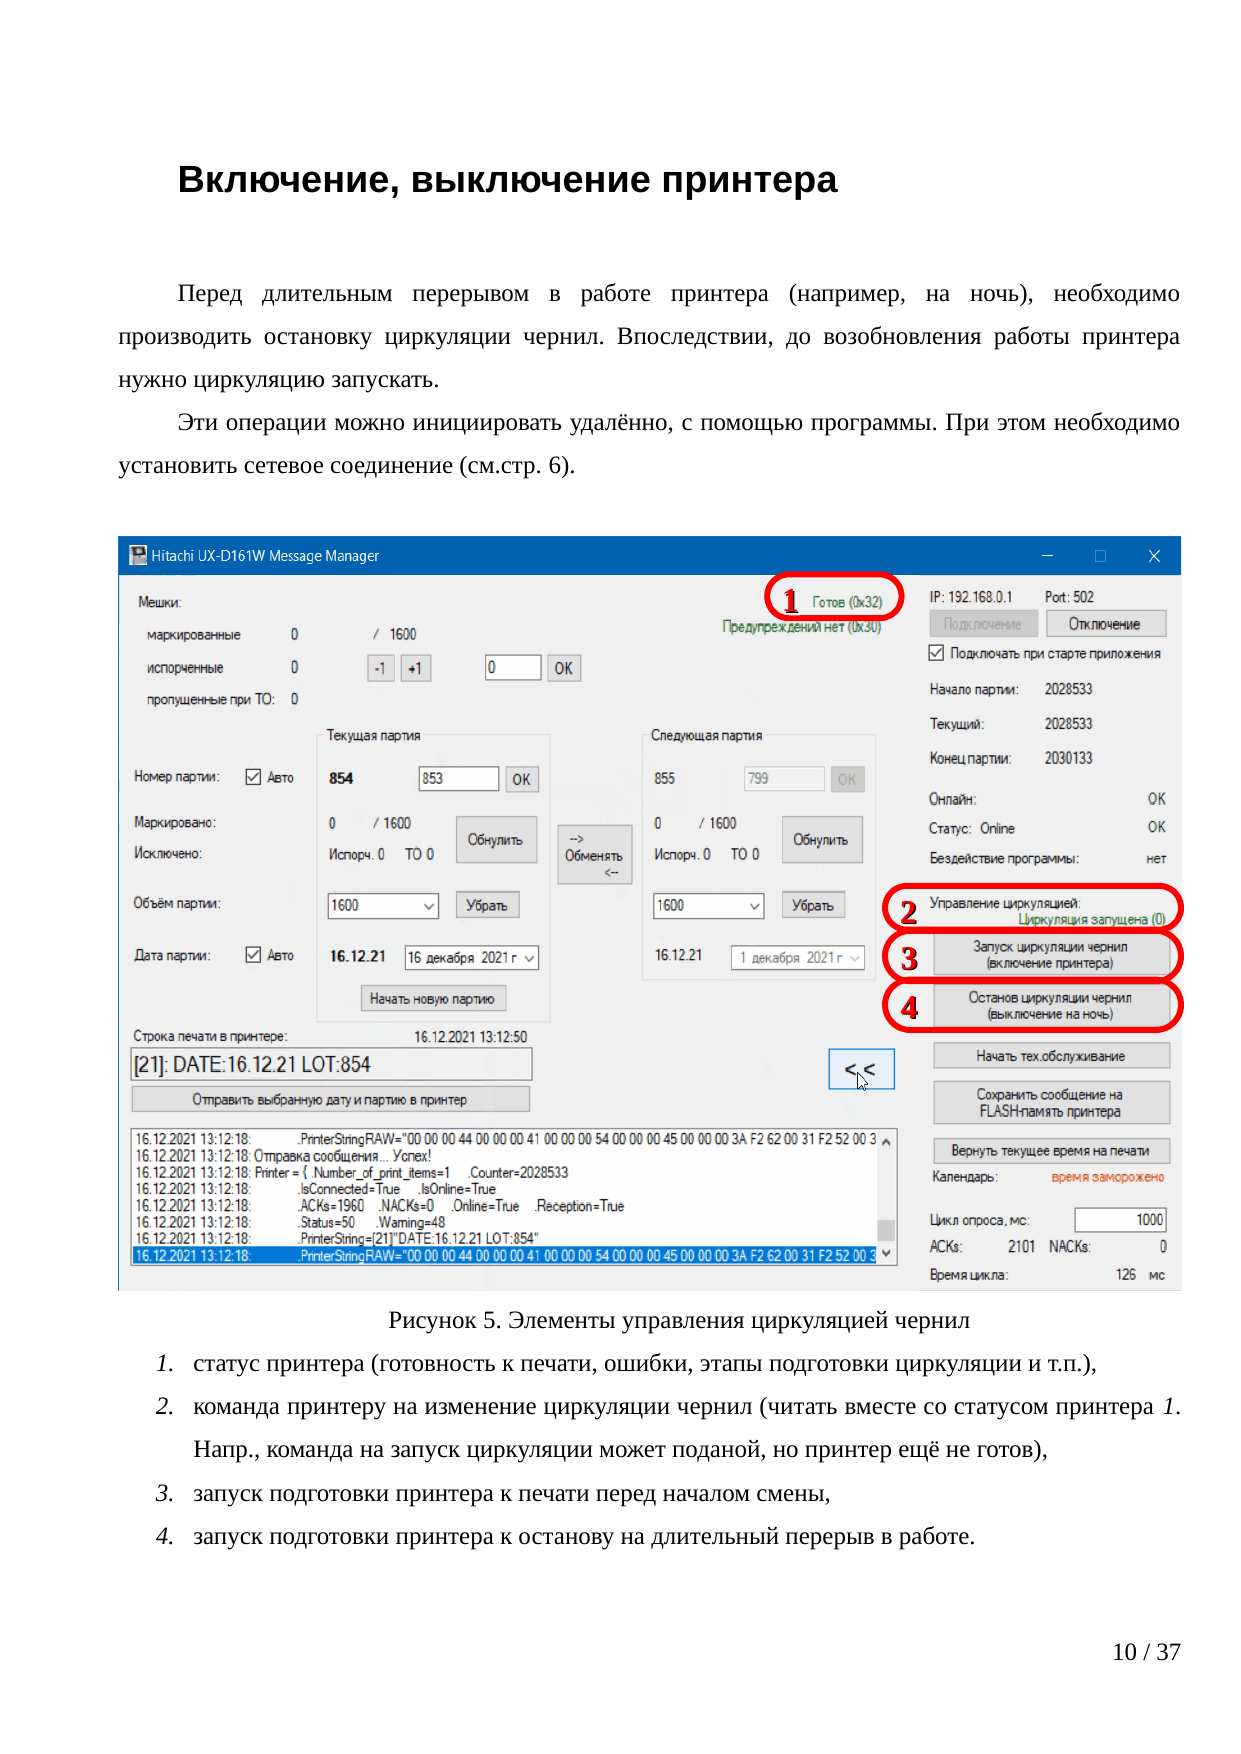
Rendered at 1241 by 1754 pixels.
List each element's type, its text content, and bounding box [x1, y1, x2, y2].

text Рисунок 5. Элементы управления циркуляцией чернил [118, 1305, 1181, 1334]
list запуск подготовки принтера к печати перед началом смены, [156, 1478, 1181, 1506]
list статус принтера (готовность к печати, ошибки, этапы подготовки циркуляции и т.п.), [156, 1348, 1181, 1377]
text Перед длительным перерывом в работе принтера (например, на ночь), необходимо производить остановку циркуляции чернил. Впоследствии, до возобновления работы принтера нужно циркуляцию запускать. [118, 278, 1181, 393]
subtitle Включение, выключение принтера [177, 157, 1181, 200]
text Эти операции можно инициировать удалённо, с помощью программы. При этом необходимо установить сетевое соединение (см.стр. 6). [118, 407, 1181, 479]
list команда принтеру на изменение циркуляции чернил (читать вместе со статусом принтера 1. Напр., команда на запуск циркуляции может поданой, но принтер ещё не готов), [156, 1391, 1181, 1463]
list запуск подготовки принтера к останову на длительный перерыв в работе. [156, 1521, 1181, 1549]
